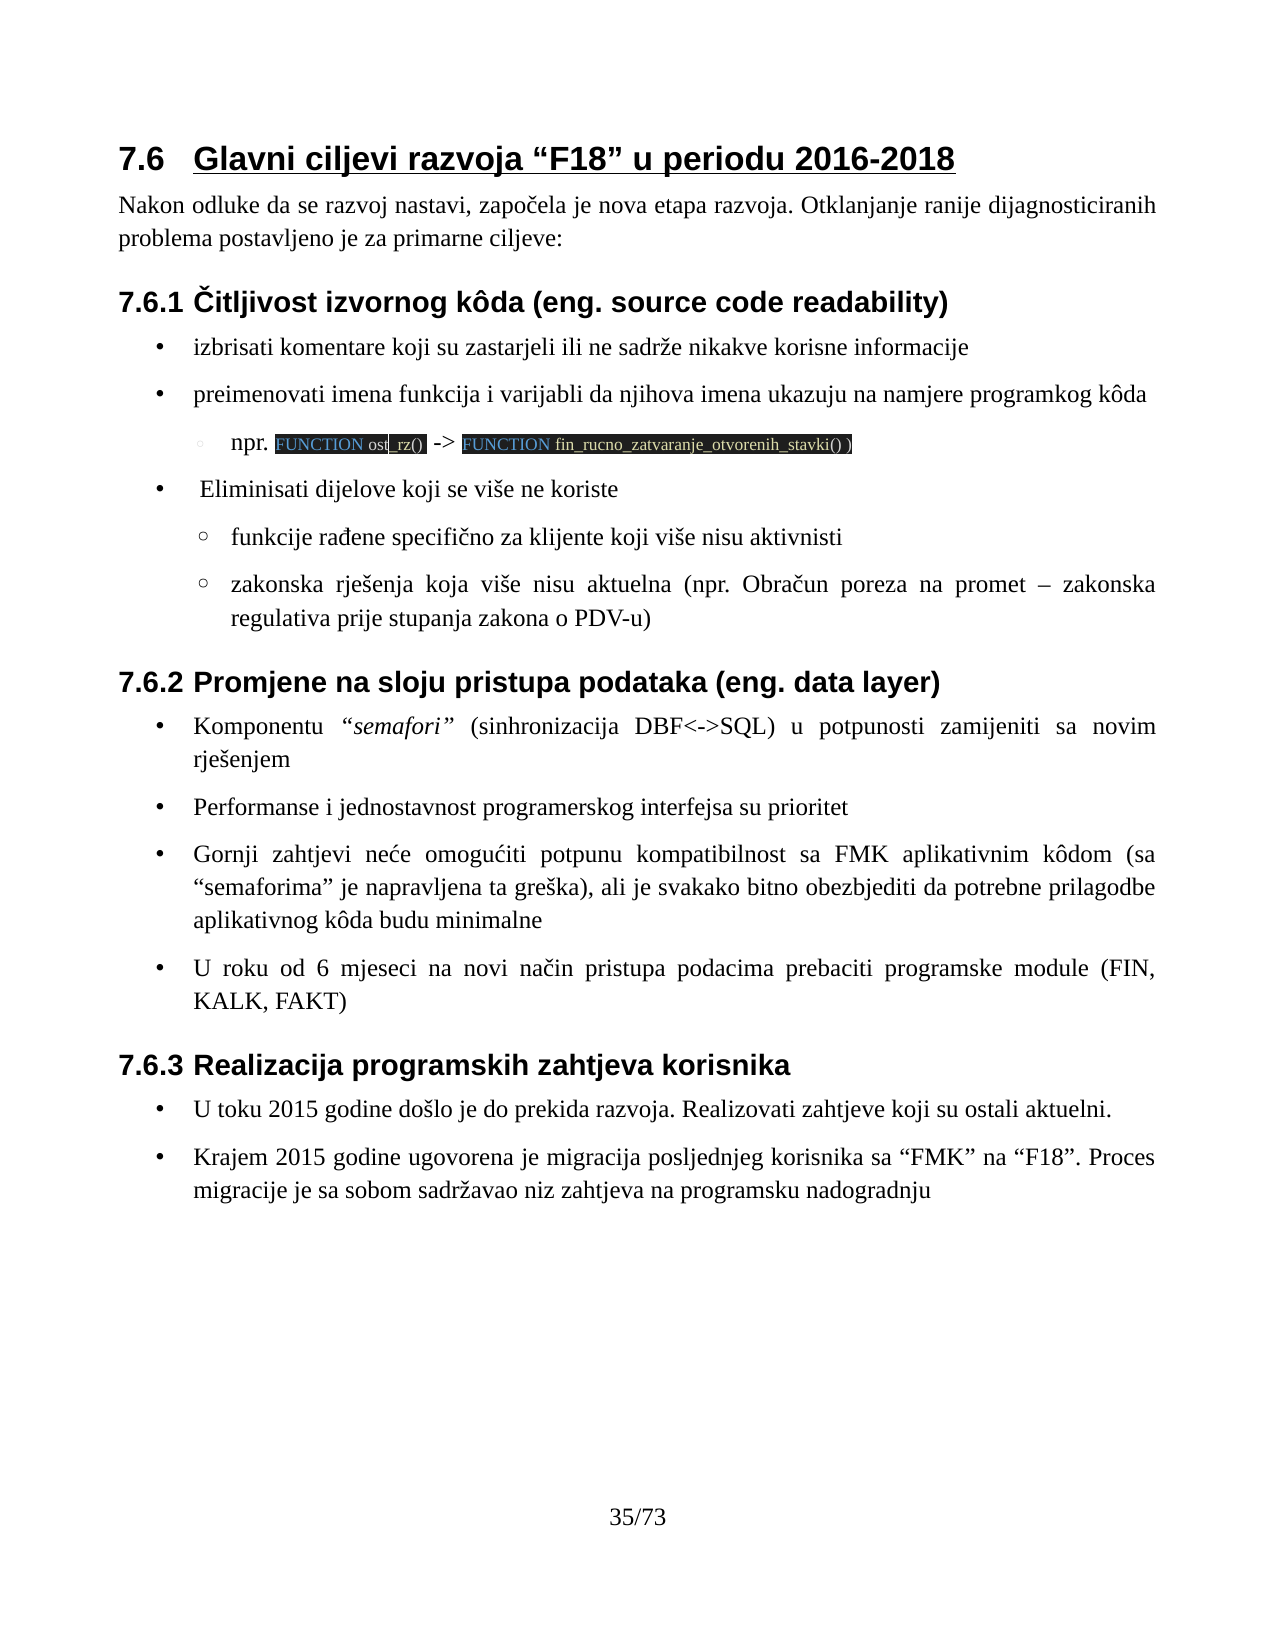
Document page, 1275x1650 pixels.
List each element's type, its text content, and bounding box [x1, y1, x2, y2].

subtitle Promjene na sloju pristupa podataka (eng. data layer) [118, 665, 1157, 698]
list Krajem 2015 godine ugovorena je migracija posljednjeg korisnika sa “FMK” na “F18”. Proces migracije je sa sobom sadržavao niz zahtjeva na programsku nadogradnju [156, 1142, 1157, 1204]
list Komponentu “semafori” (sinhronizacija DBF<->SQL) u potpunosti zamijeniti sa novim rješenjem [156, 711, 1157, 773]
list U roku od 6 mjeseci na novi način pristupa podacima prebaciti programske module (FIN, KALK, FAKT) [156, 953, 1157, 1015]
list U toku 2015 godine došlo je do prekida razvoja. Realizovati zahtjeve koji su ostali aktuelni. [156, 1094, 1157, 1123]
list Gornji zahtjevi neće omogućiti potpunu kompatibilnost sa FMK aplikativnim kôdom (sa “semaforima” je napravljena ta greška), ali je svakako bitno obezbjediti da potrebne prilagodbe aplikativnog kôda budu minimalne [156, 839, 1157, 934]
list Eliminisati dijelove koji se više ne koriste [156, 474, 1157, 503]
list zakonska rješenja koja više nisu aktuelna (npr. Obračun poreza na promet – zakonska regulativa prije stupanja zakona o PDV-u) [193, 569, 1157, 631]
subtitle Glavni ciljevi razvoja “F18” u periodu 2016-2018 [118, 139, 1157, 178]
list izbrisati komentare koji su zastarjeli ili ne sadrže nikakve korisne informacije [156, 332, 1157, 360]
list preimenovati imena funkcija i varijabli da njihova imena ukazuju na namjere programkog kôda [156, 379, 1157, 408]
subtitle Realizacija programskih zahtjeva korisnika [118, 1048, 1157, 1082]
subtitle Čitljivost izvornog kôda (eng. source code readability) [118, 285, 1157, 319]
text Nakon odluke da se razvoj nastavi, započela je nova etapa razvoja. Otklanjanje ranije dijagnosticiranih problema postavljeno je za primarne ciljeve: [118, 190, 1157, 252]
list npr. FUNCTION ost_rz() -> FUNCTION fin_rucno_zatvaranje_otvorenih_stavki() ) [193, 427, 1157, 456]
list Performanse i jednostavnost programerskog interfejsa su prioritet [156, 792, 1157, 820]
list funkcije rađene specifično za klijente koji više nisu aktivnisti [193, 522, 1157, 551]
